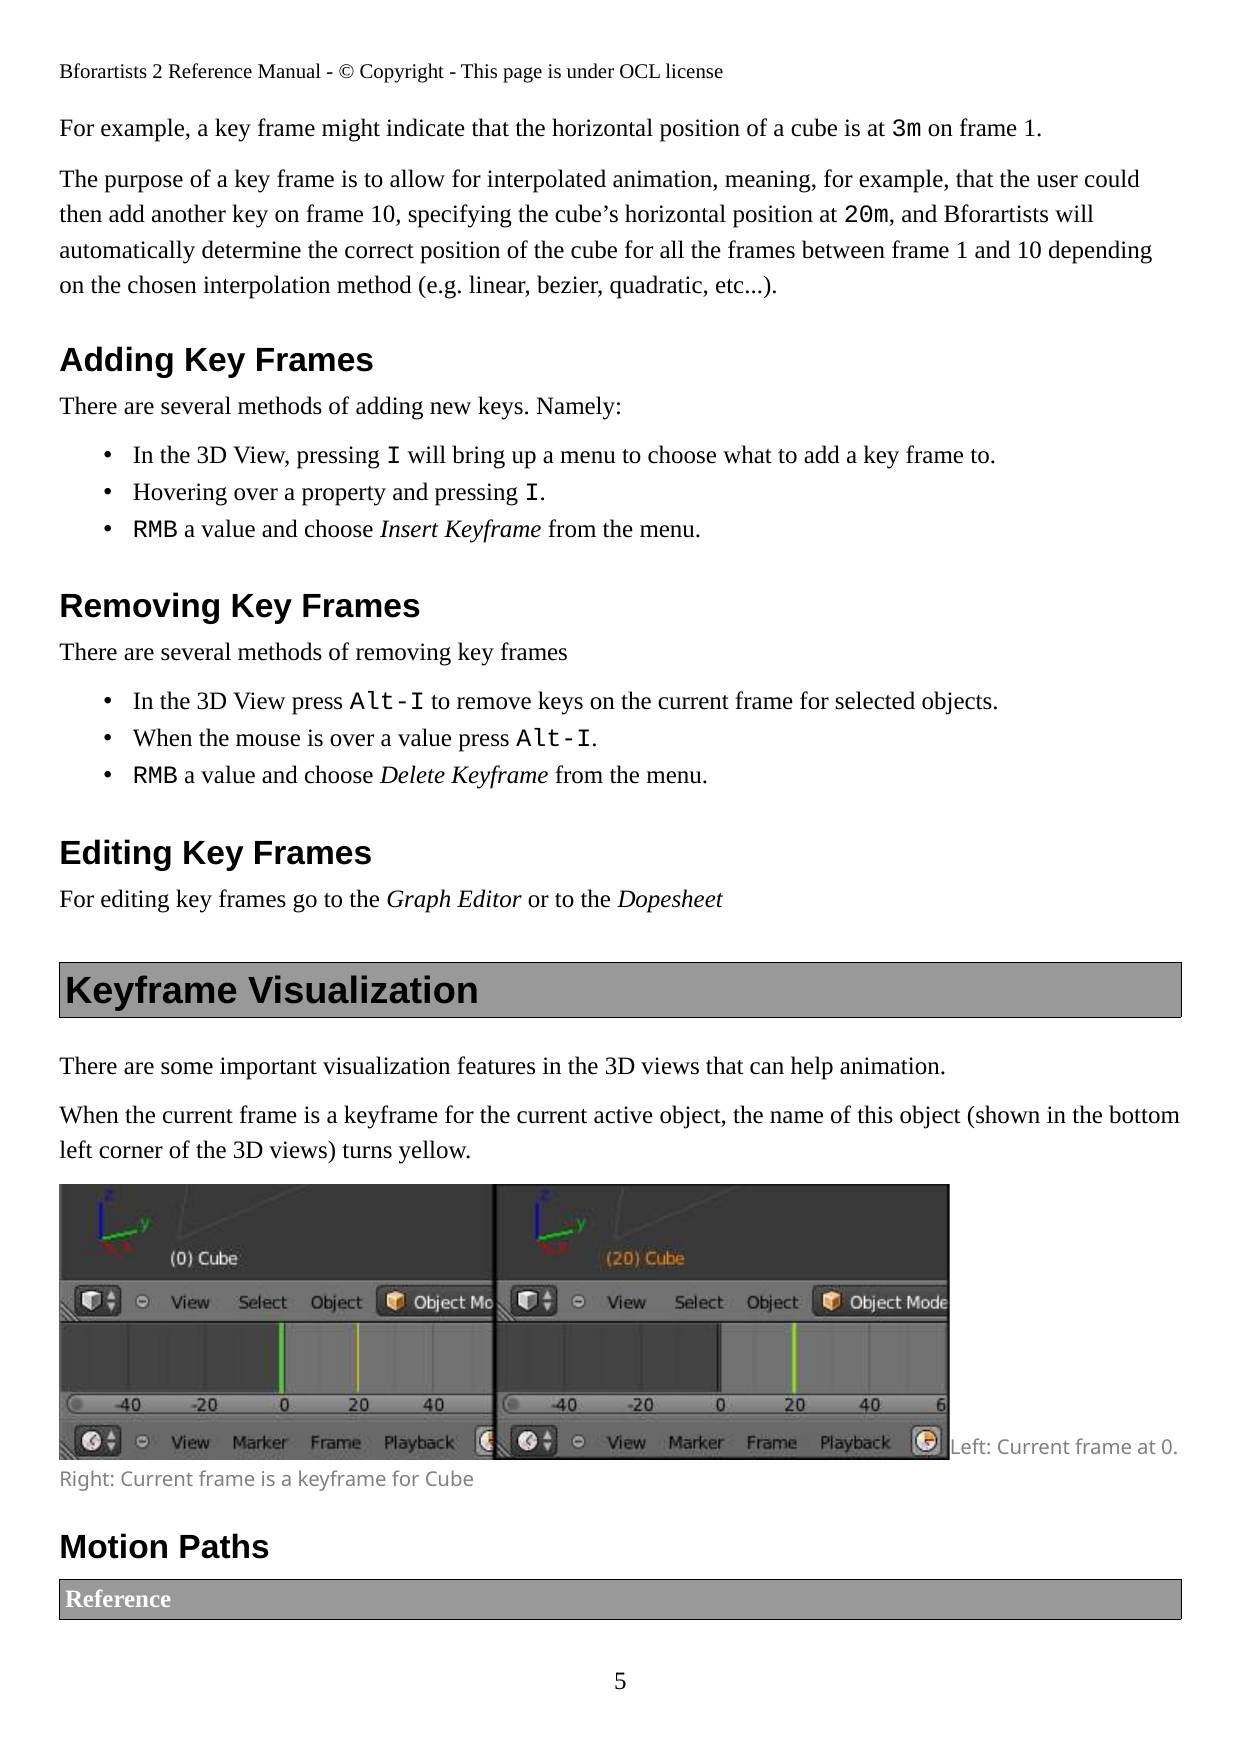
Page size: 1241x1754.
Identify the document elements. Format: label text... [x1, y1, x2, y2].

list In the 3D View, pressing I will bring up a menu to choose what to add a key frame to. [103, 440, 1181, 471]
subtitle Motion Paths [59, 1527, 1181, 1566]
picture [59, 1184, 950, 1460]
list RMB a value and choose Insert Keyframe from the menu. [103, 514, 1181, 544]
text There are several methods of removing key frames [59, 637, 1181, 666]
text There are some important visualization features in the 3D views that can help animation. [59, 1051, 1181, 1080]
text When the current frame is a keyframe for the current active object, the name of this object (shown in the bottom left corner of the 3D views) turns yellow. [59, 1101, 1181, 1164]
text The purpose of a key frame is to allow for interpolated animation, meaning, for example, that the user could then add another key on frame 10, specifying the cube’s horizontal position at 20m, and Bforartists will automatically determine the correct position of the cube for all the frames between frame 1 and 10 depending on the chosen interpolation method (e.g. linear, bezier, quadratic, etc...). [59, 164, 1181, 298]
text There are several methods of adding new keys. Namely: [59, 391, 1181, 419]
subtitle Adding Key Frames [59, 339, 1181, 378]
list In the 3D View press Alt-I to remove keys on the current frame for selected objects. [103, 686, 1181, 717]
list RMB a value and choose Delete Keyframe from the menu. [103, 760, 1181, 791]
subtitle Removing Key Frames [59, 586, 1181, 625]
table_header Keyframe Visualization [60, 963, 1181, 1017]
text For editing key frames go to the Graph Editor or to the Dopesheet [59, 884, 1181, 913]
text Left: Current frame at 0. Right: Current frame is a keyframe for Cube [59, 1429, 1181, 1492]
text For example, a key frame might indicate that the horizontal position of a cube is at 3m on frame 1. [59, 113, 1181, 143]
table_header Reference [60, 1580, 1181, 1619]
subtitle Editing Key Frames [59, 833, 1181, 871]
list Hovering over a property and pressing I. [103, 477, 1181, 508]
list When the mouse is over a value press Alt-I. [103, 723, 1181, 754]
